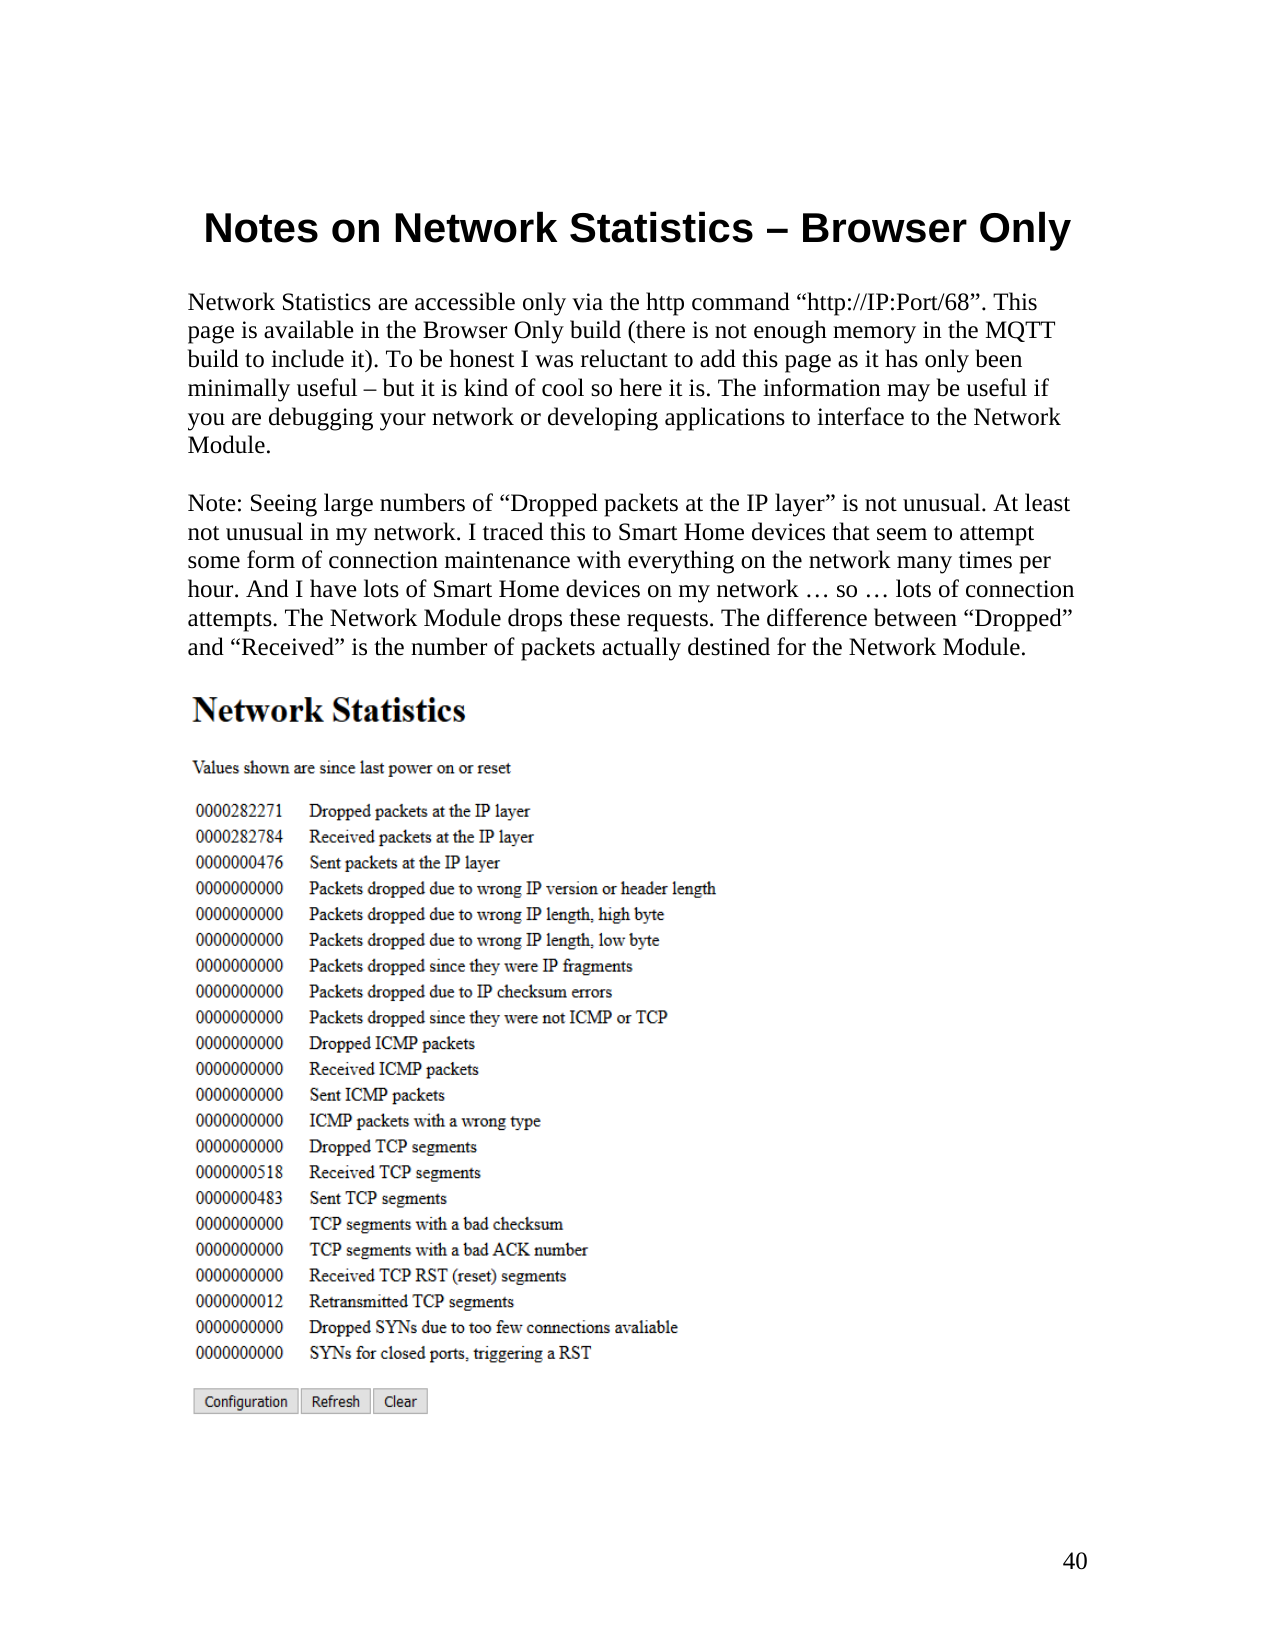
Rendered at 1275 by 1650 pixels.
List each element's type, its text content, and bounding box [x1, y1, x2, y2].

subtitle Notes on Network Statistics – Browser Only [187, 204, 1087, 252]
picture [187, 689, 741, 1427]
text Network Statistics are accessible only via the http command “http://IP:Port/68”. This page is available in the Browser Only build (there is not enough memory in the MQTT build to include it). To be honest I was reluctant to add this page as it has only been minimally useful – but it is kind of cool so here it is. The information may be useful if you are debugging your network or developing applications to interface to the Network Module. [187, 287, 1087, 459]
text Note: Seeing large numbers of “Dropped packets at the IP layer” is not unusual. At least not unusual in my network. I traced this to Smart Home devices that seem to attempt some form of connection maintenance with everything on the network many times per hour. And I have lots of Smart Home devices on my network … so … lots of connection attempts. The Network Module drops these requests. The difference between “Dropped” and “Received” is the number of packets actually destined for the Network Module. [187, 488, 1087, 660]
